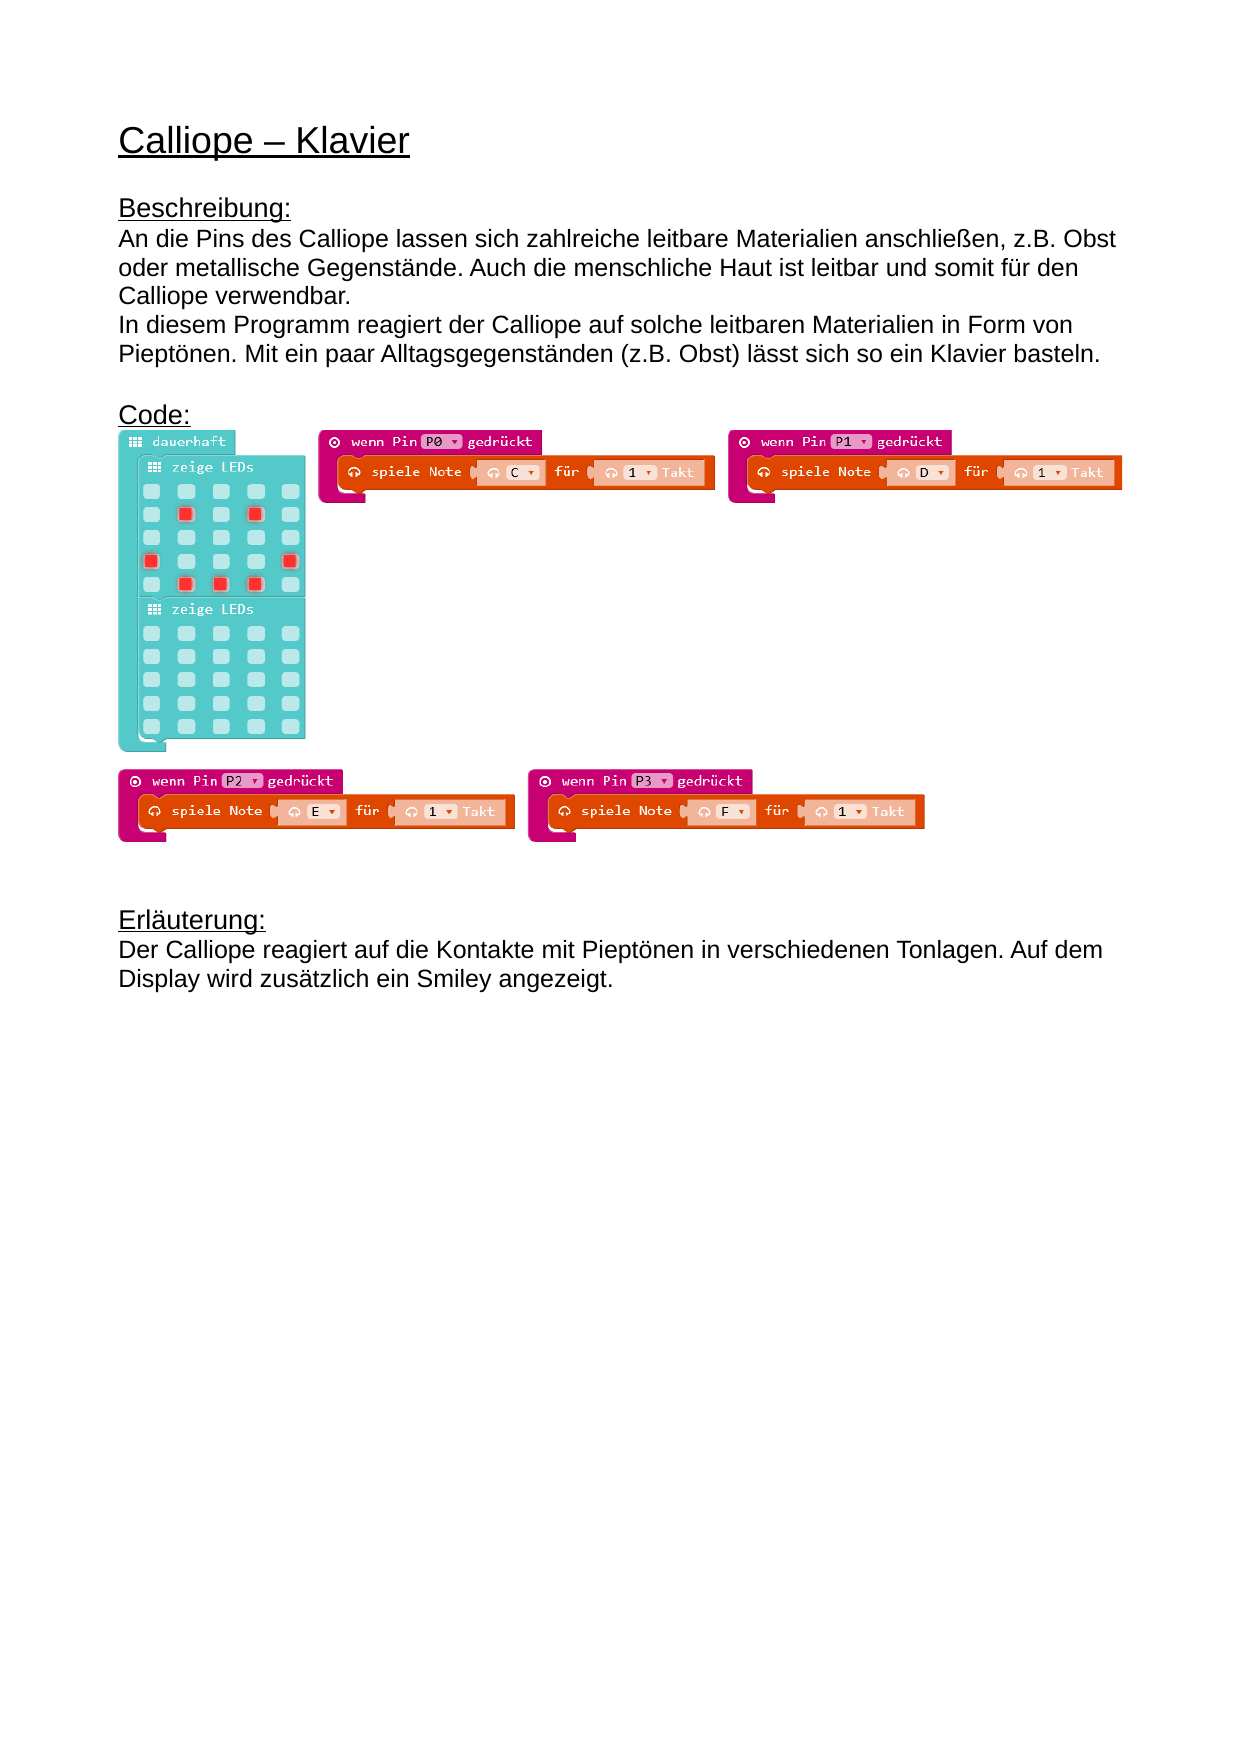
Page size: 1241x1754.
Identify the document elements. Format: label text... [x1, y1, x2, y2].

text Calliope – Klavier [118, 118, 1122, 161]
text In diesem Programm reagiert der Calliope auf solche leitbaren Materialien in Form von Pieptönen. Mit ein paar Alltagsgegenständen (z.B. Obst) lässt sich so ein Klavier basteln. [118, 310, 1122, 367]
text Code: [118, 399, 1122, 430]
text Beschreibung: [118, 192, 1122, 224]
text An die Pins des Calliope lassen sich zahlreiche leitbare Materialien anschließen, z.B. Obst oder metallische Gegenstände. Auch die menschliche Haut ist leitbar und somit für den Calliope verwendbar. [118, 224, 1122, 310]
text Der Calliope reagiert auf die Kontakte mit Pieptönen in verschiedenen Tonlagen. Auf dem Display wird zusätzlich ein Smiley angezeigt. [118, 935, 1122, 992]
text Erläuterung: [118, 904, 1122, 935]
picture [118, 430, 1123, 842]
